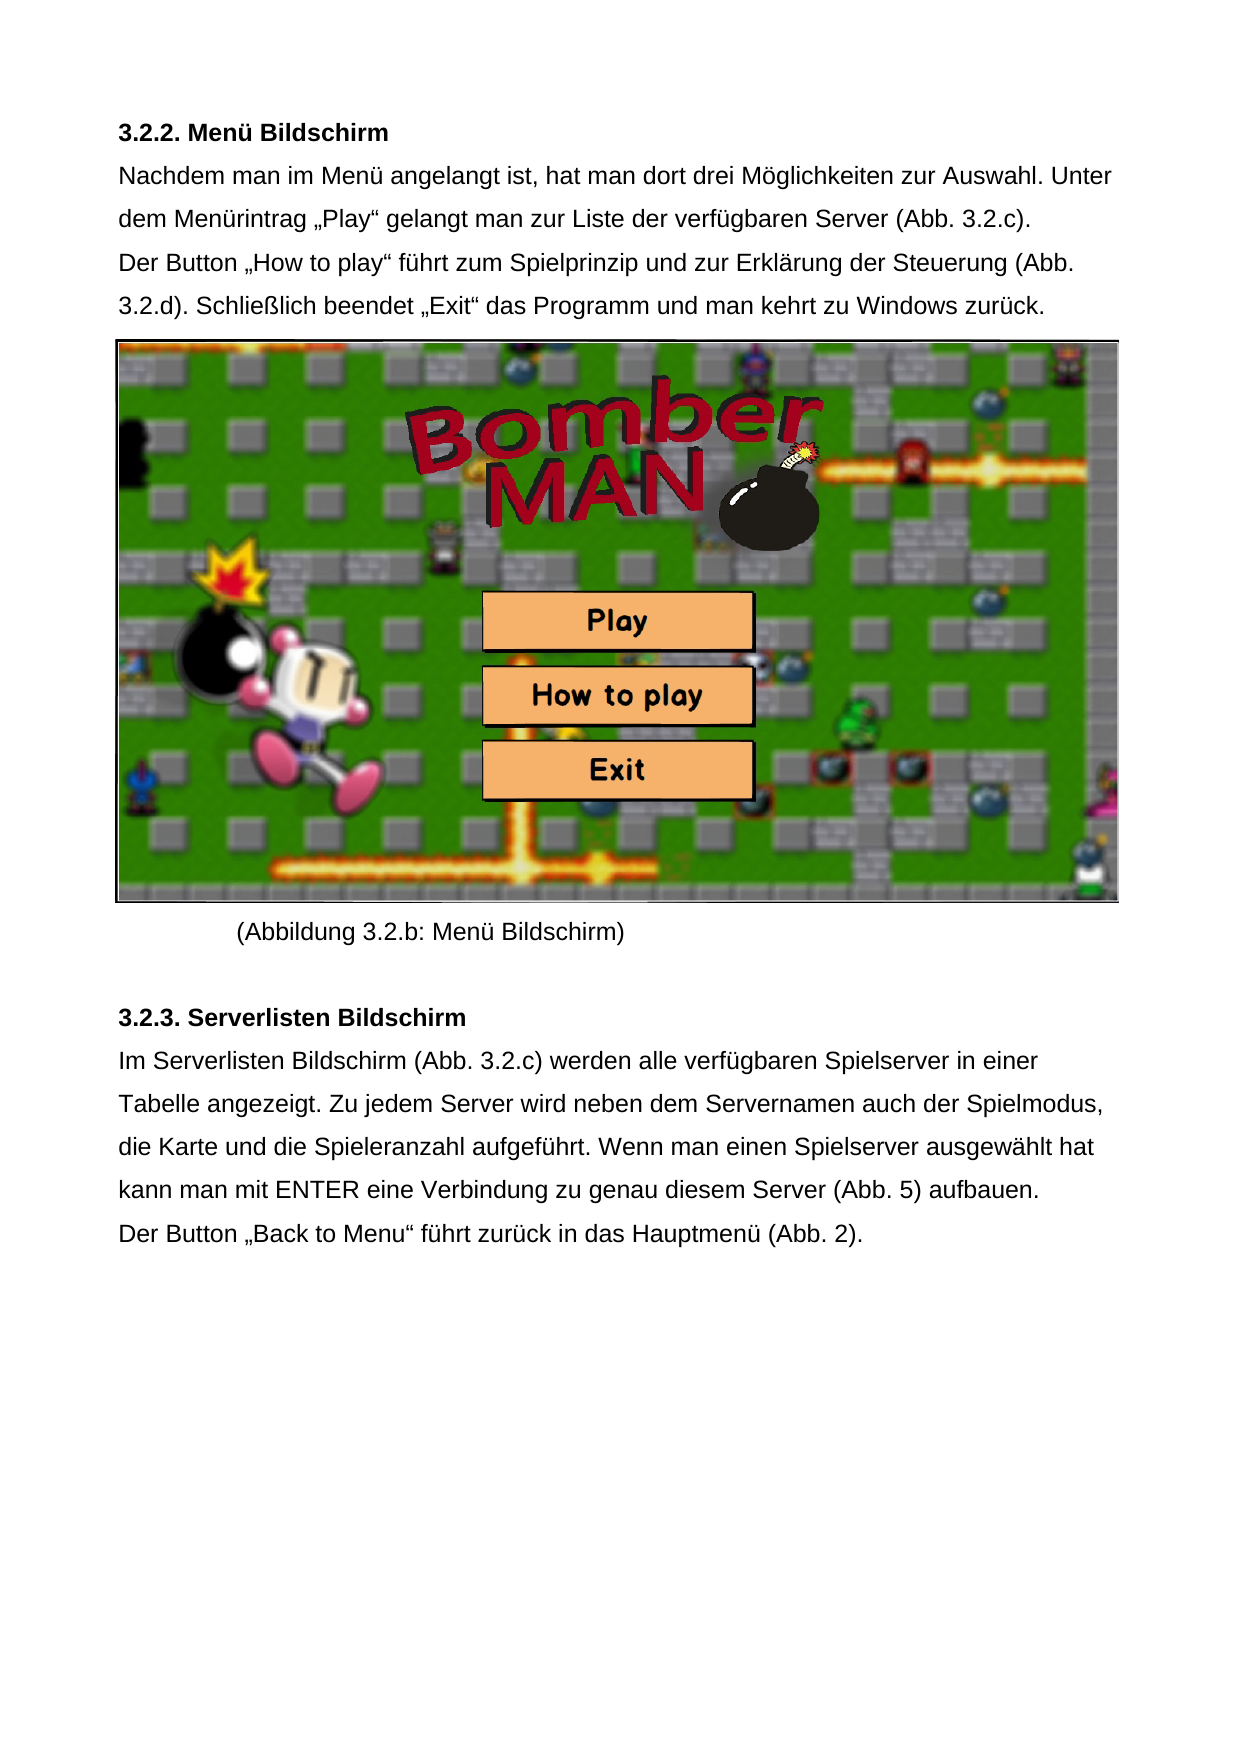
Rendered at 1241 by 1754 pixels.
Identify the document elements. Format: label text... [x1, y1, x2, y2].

text Im Serverlisten Bildschirm (Abb. 3.2.c) werden alle verfügbaren Spielserver in einer Tabelle angezeigt. Zu jedem Server wird neben dem Servernamen auch der Spielmodus, die Karte und die Spieleranzahl aufgeführt. Wenn man einen Spielserver ausgewählt hat kann man mit ENTER eine Verbindung zu genau diesem Server (Abb. 5) aufbauen. [118, 1046, 1122, 1204]
text (Abbildung 3.2.b: Menü Bildschirm) [118, 334, 1122, 946]
text Nachdem man im Menü angelangt ist, hat man dort drei Möglichkeiten zur Auswahl. Unter dem Menürintrag „Play“ gelangt man zur Liste der verfügbaren Server (Abb. 3.2.c). [118, 161, 1122, 233]
text 3.2.3. Serverlisten Bildschirm [118, 1003, 1122, 1032]
text 3.2.2. Menü Bildschirm [118, 118, 1122, 147]
text Der Button „Back to Menu“ führt zurück in das Hauptmenü (Abb. 2). [118, 1219, 1122, 1247]
text Der Button „How to play“ führt zum Spielprinzip und zur Erklärung der Steuerung (Abb. 3.2.d). Schließlich beendet „Exit“ das Programm und man kehrt zu Windows zurück. [118, 247, 1122, 319]
